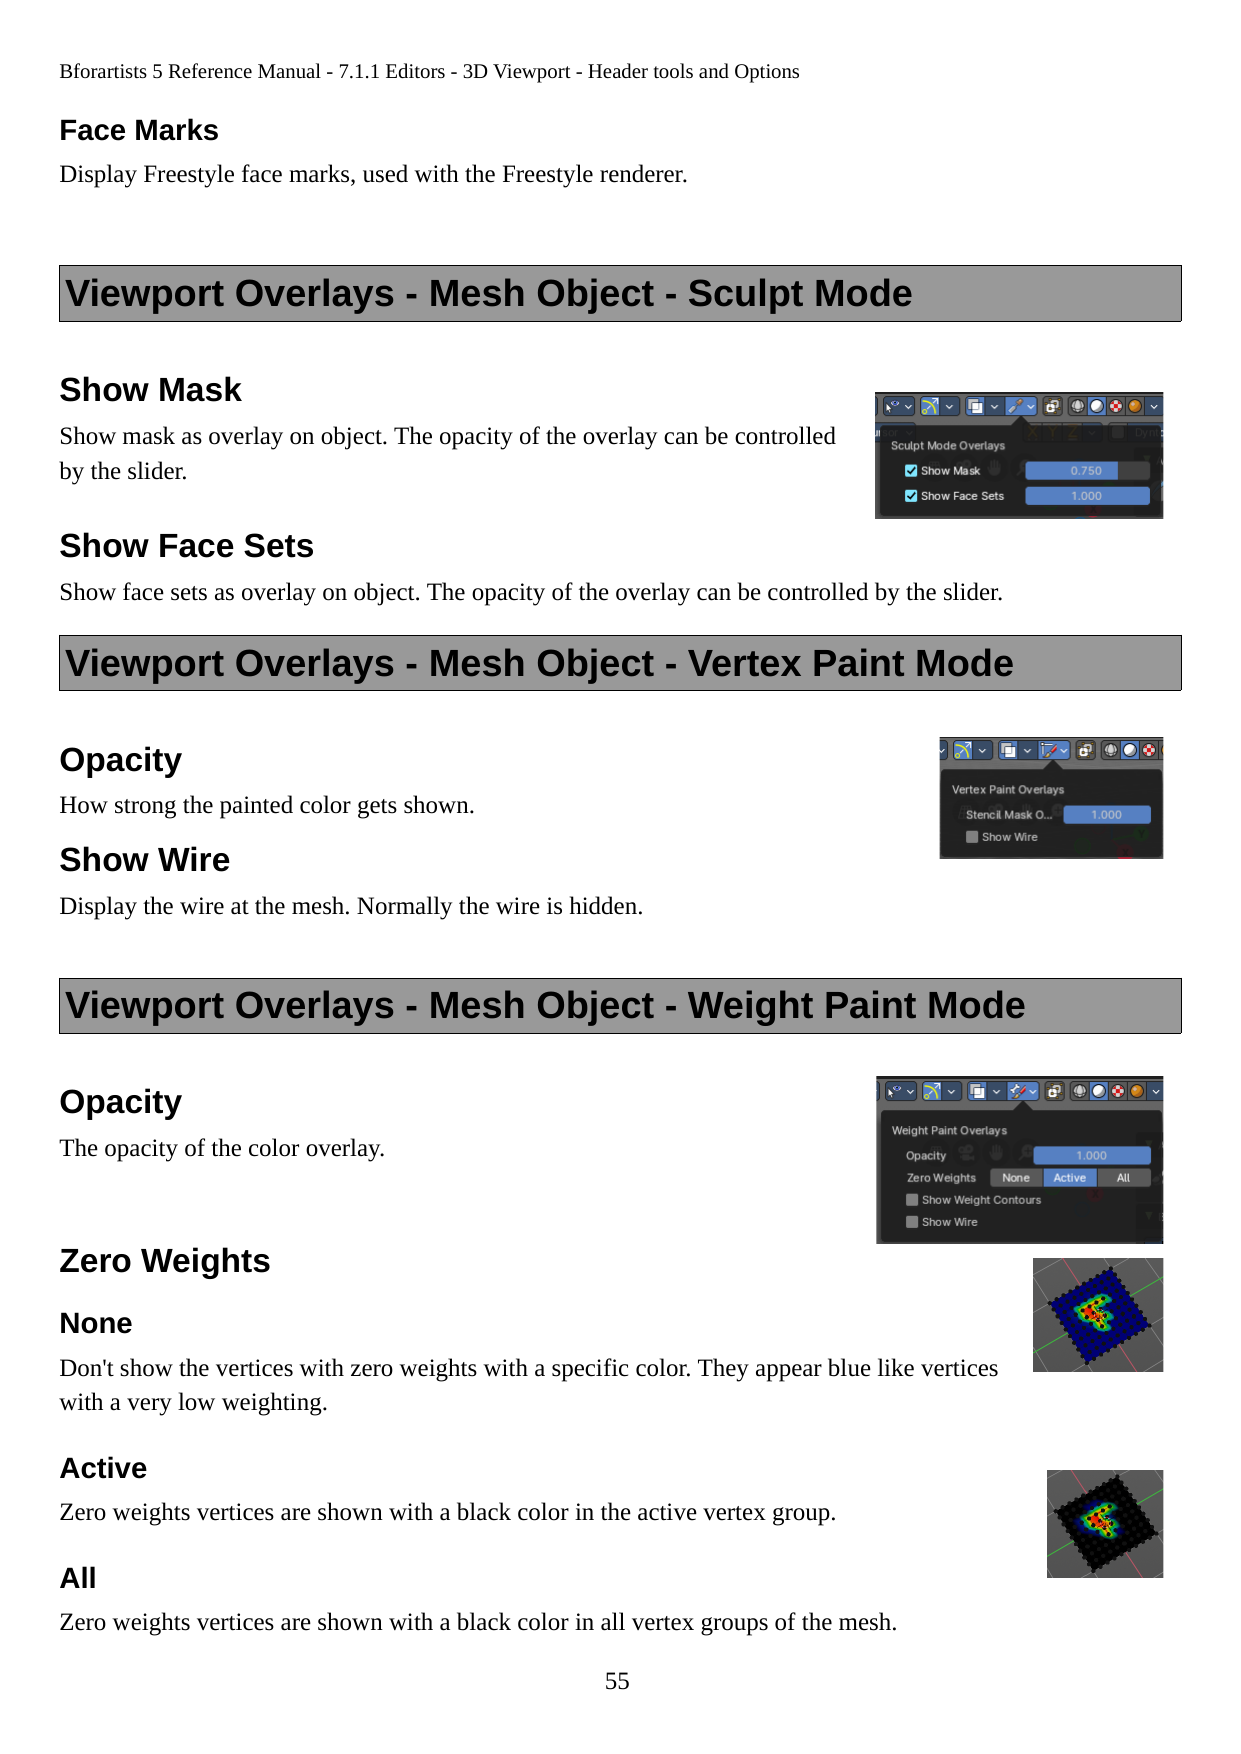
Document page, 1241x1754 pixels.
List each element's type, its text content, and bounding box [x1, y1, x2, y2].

subtitle Opacity [59, 739, 939, 778]
table_header Viewport Overlays - Mesh Object - Weight Paint Mode [60, 979, 1181, 1033]
subtitle [1164, 739, 1181, 778]
text Zero weights vertices are shown with a black color in the active vertex group. [59, 1497, 1047, 1526]
table_header Viewport Overlays - Mesh Object - Sculpt Mode [60, 266, 1181, 321]
subtitle Opacity [59, 1082, 876, 1121]
subtitle Active [59, 1451, 1181, 1484]
text Display the wire at the mesh. Normally the wire is hidden. [59, 891, 1181, 920]
subtitle Show Face Sets [59, 526, 1181, 564]
table_header Viewport Overlays - Mesh Object - Vertex Paint Mode [60, 636, 1181, 690]
picture [876, 1076, 1164, 1244]
picture [1047, 1470, 1164, 1578]
subtitle Show Mask [59, 370, 1181, 409]
text How strong the painted color gets shown. [59, 791, 939, 819]
subtitle Show Wire [59, 840, 1181, 879]
text Zero weights vertices are shown with a black color in all vertex groups of the mesh. [59, 1607, 1181, 1636]
text Show mask as overlay on object. The opacity of the overlay can be controlled by the slider. [59, 421, 875, 485]
text Display Freestyle face marks, used with the Freestyle renderer. [59, 159, 1181, 188]
text Show face sets as overlay on object. The opacity of the overlay can be controlled by the slider. [59, 577, 1181, 606]
text The opacity of the color overlay. [59, 1133, 876, 1162]
subtitle Zero Weights [59, 1241, 1181, 1279]
picture [939, 737, 1164, 859]
subtitle None [59, 1306, 1033, 1340]
subtitle Face Marks [59, 113, 1181, 146]
subtitle [1164, 1306, 1181, 1340]
picture [1033, 1258, 1164, 1372]
picture [875, 392, 1164, 519]
subtitle [1164, 1082, 1181, 1121]
text Don't show the vertices with zero weights with a specific color. They appear blue like vertices with a very low weighting. [59, 1353, 1181, 1416]
subtitle All [59, 1561, 1181, 1594]
